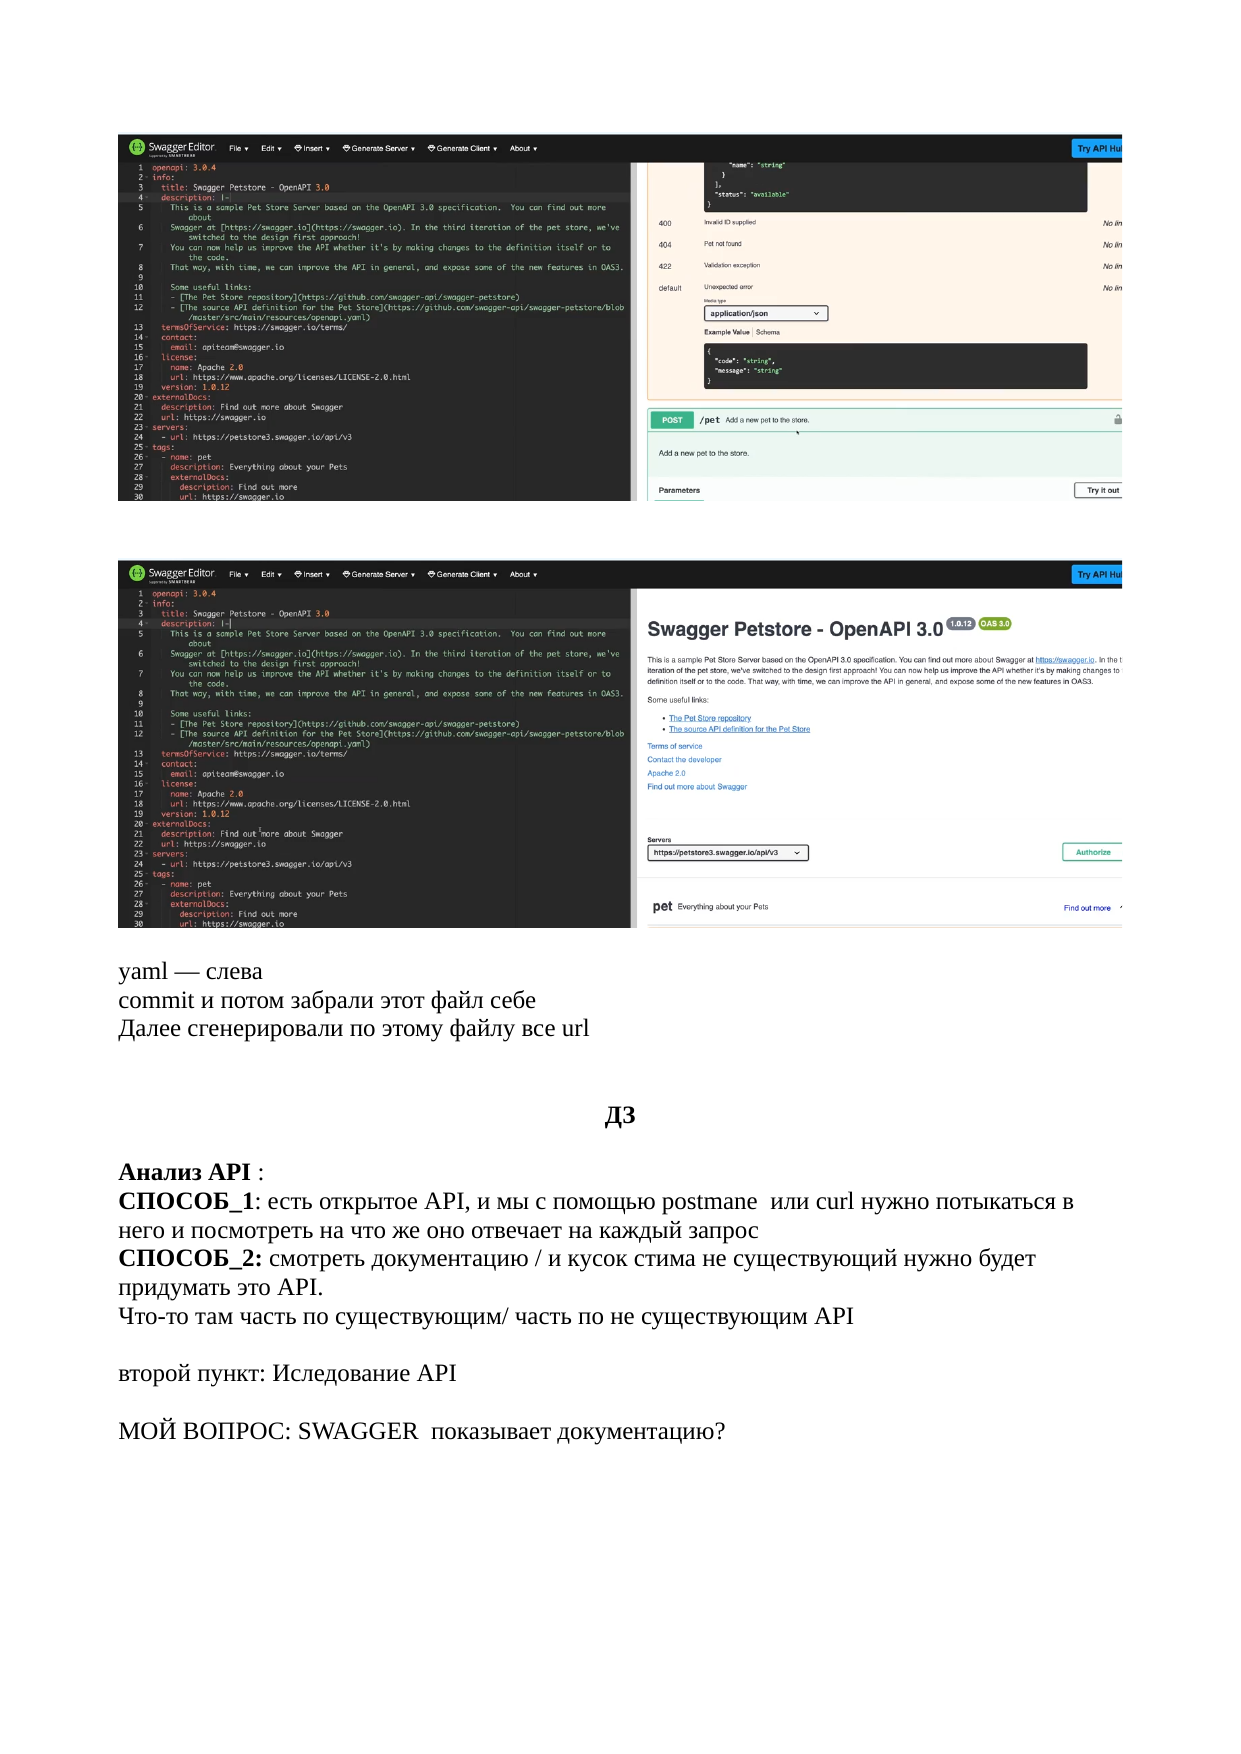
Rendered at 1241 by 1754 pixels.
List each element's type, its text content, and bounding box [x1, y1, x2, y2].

text commit и потом забрали этот файл себе [118, 985, 1122, 1013]
text СПОСОБ_1: есть открытое API, и мы с помощью postmane или curl нужно потыкаться в него и посмотреть на что же оно отвечает на каждый запрос [118, 1186, 1122, 1243]
picture [118, 132, 1123, 501]
text СПОСОБ_2: смотреть документацию / и кусок стима не существующий нужно будет придумать это API. [118, 1243, 1122, 1301]
text второй пункт: Иследование API [118, 1358, 1122, 1387]
text МОЙ ВОПРОС: SWAGGER показывает документацию? [118, 1416, 1122, 1445]
text ДЗ [118, 1100, 1122, 1128]
text Далее сгенерировали по этому файлу все url [118, 1013, 1122, 1042]
picture [118, 558, 1123, 928]
text yaml — слева [118, 956, 1122, 985]
text Анализ API : [118, 1157, 1122, 1186]
text Что-то там часть по существующим/ часть по не существующим API [118, 1301, 1122, 1330]
